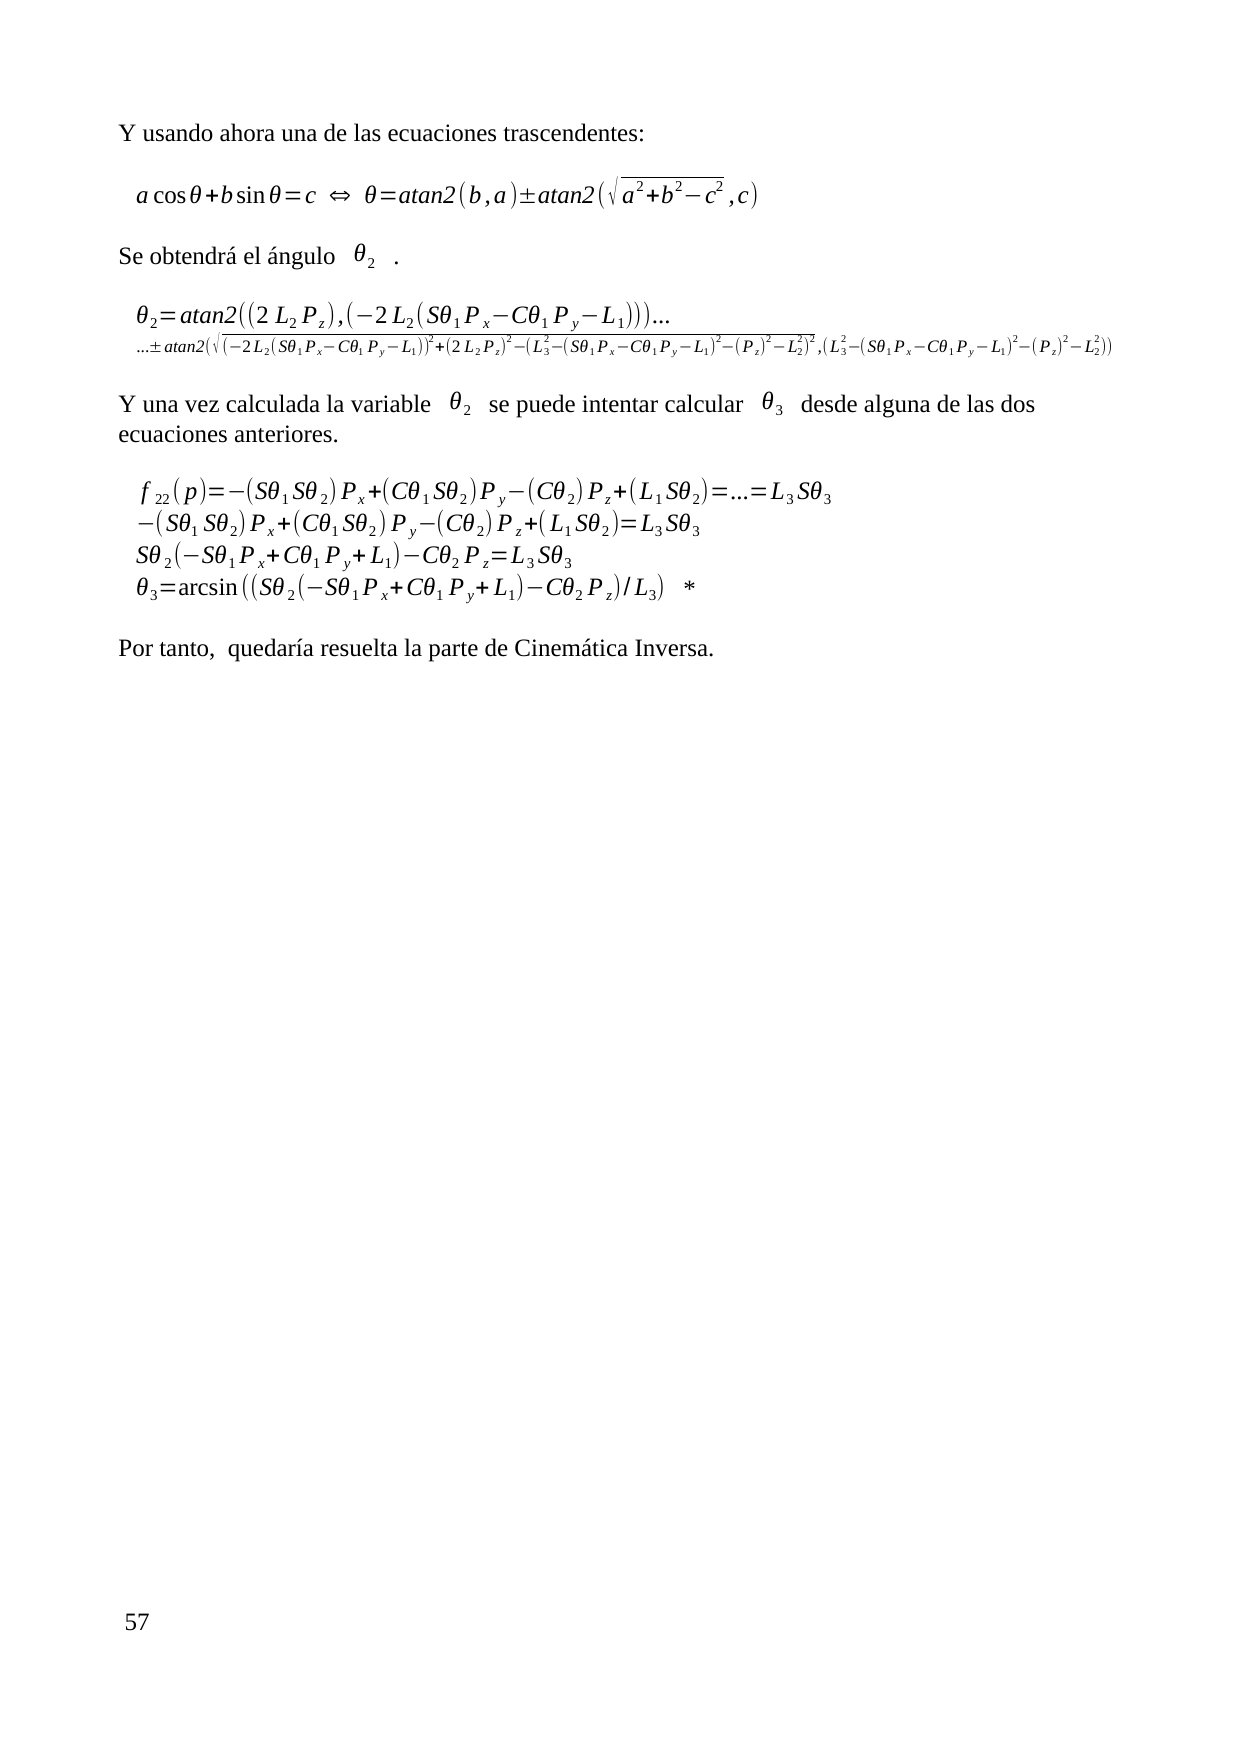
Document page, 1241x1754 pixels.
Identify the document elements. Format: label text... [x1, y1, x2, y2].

text Por tanto, quedaría resuelta la parte de Cinemática Inversa. [118, 633, 1122, 662]
text * [118, 572, 1122, 604]
text Se obtendrá el ángulo. [118, 240, 1122, 271]
text Y una vez calculada la variablese puede intentar calculardesde alguna de las dos ecuaciones anteriores. [118, 387, 1122, 447]
text Y usando ahora una de las ecuaciones trascendentes: [118, 118, 1122, 147]
